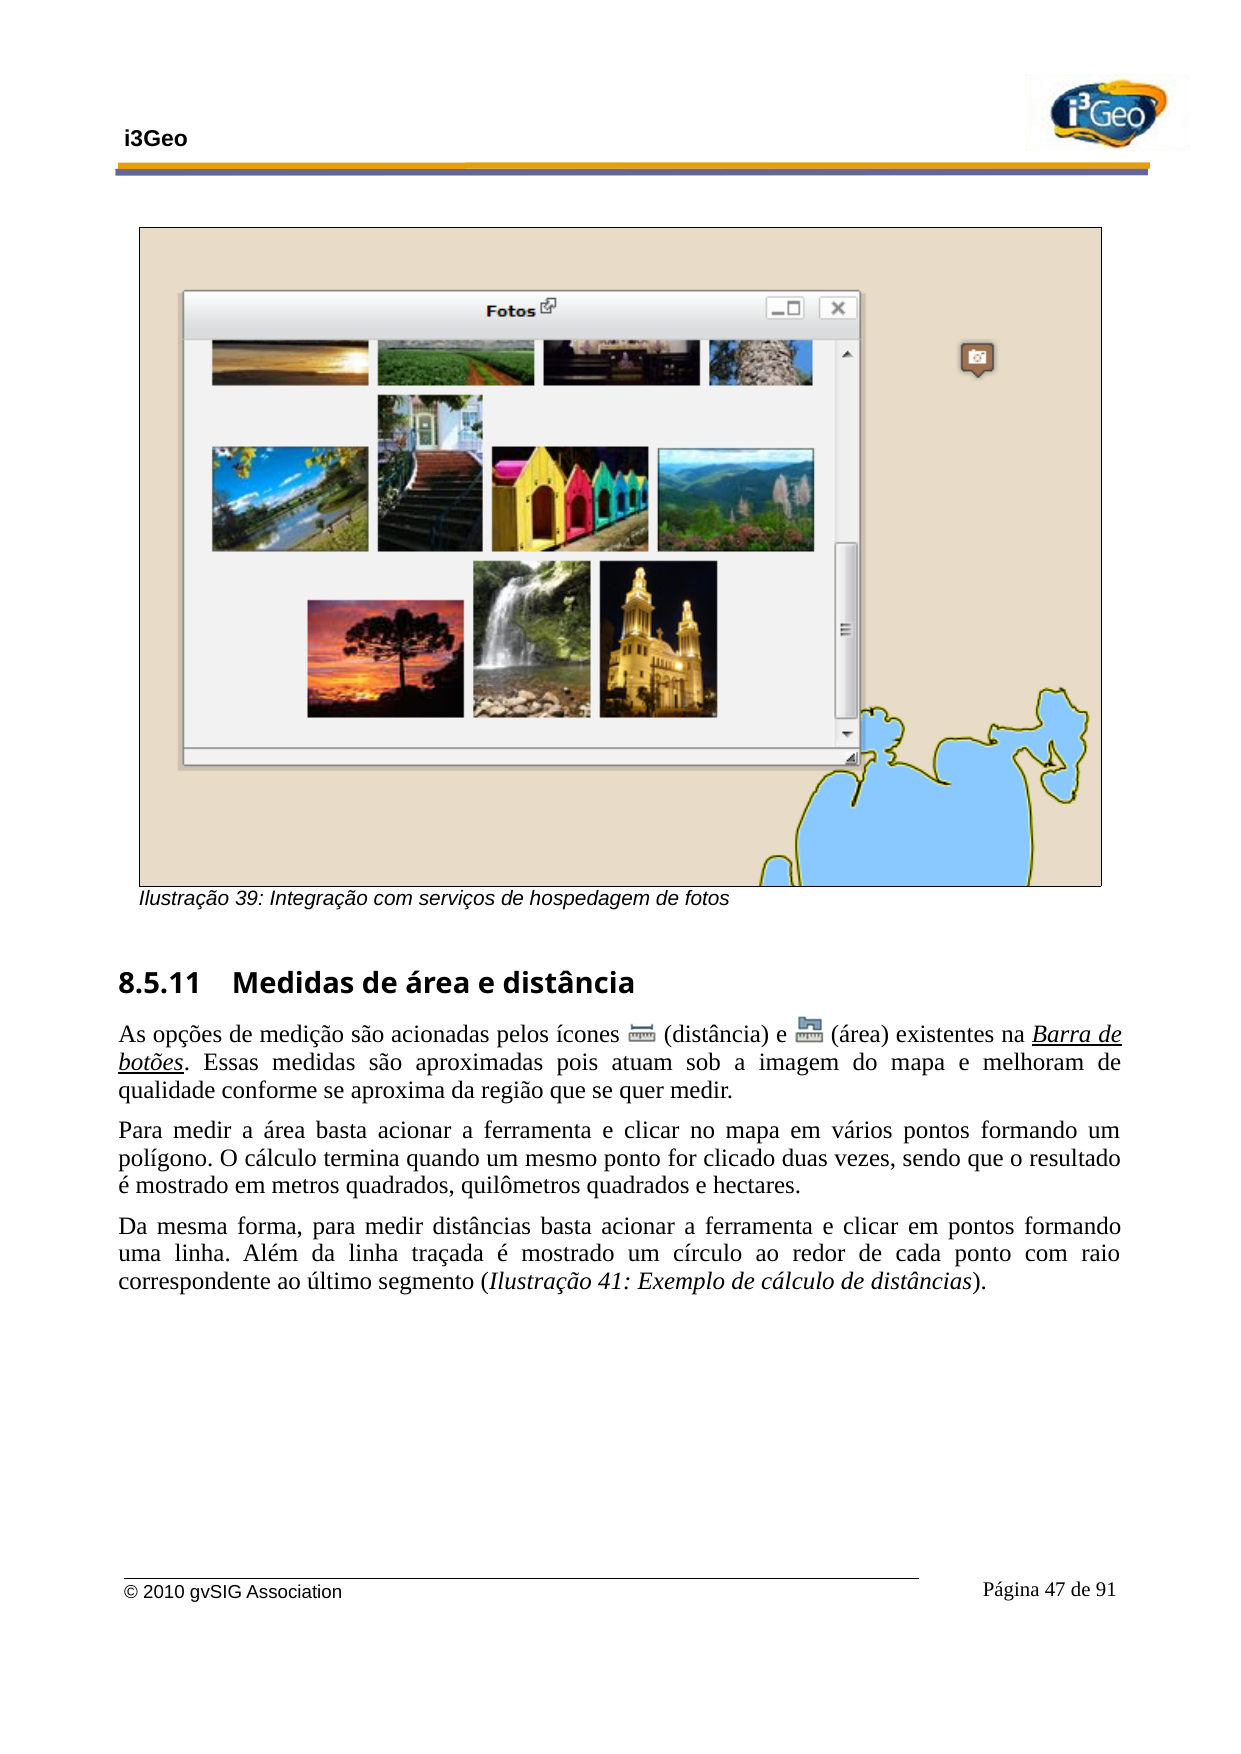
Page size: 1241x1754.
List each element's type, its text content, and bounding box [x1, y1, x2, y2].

text Ilustração 39: Integração com serviços de hospedagem de fotos [139, 887, 1101, 909]
picture [627, 1021, 657, 1043]
picture [794, 1014, 824, 1043]
subtitle Medidas de área e distância [118, 962, 1122, 1002]
text Da mesma forma, para medir distâncias basta acionar a ferramenta e clicar em pontos formando uma linha. Além da linha traçada é mostrado um círculo ao redor de cada ponto com raio correspondente ao último segmento (Ilustração 41: Exemplo de cálculo de distâncias). [118, 1212, 1122, 1295]
text As opções de medição são acionadas pelos ícones (distância) e (área) existentes na Barra de botões. Essas medidas são aproximadas pois atuam sob a imagem do mapa e melhoram de qualidade conforme se aproxima da região que se quer medir. [118, 1014, 1122, 1104]
text Para medir a área basta acionar a ferramenta e clicar no mapa em vários pontos formando um polígono. O cálculo termina quando um mesmo ponto for clicado duas vezes, sendo que o resultado é mostrado em metros quadrados, quilômetros quadrados e hectares. [118, 1116, 1122, 1199]
picture [1025, 74, 1191, 151]
picture [140, 228, 1101, 886]
